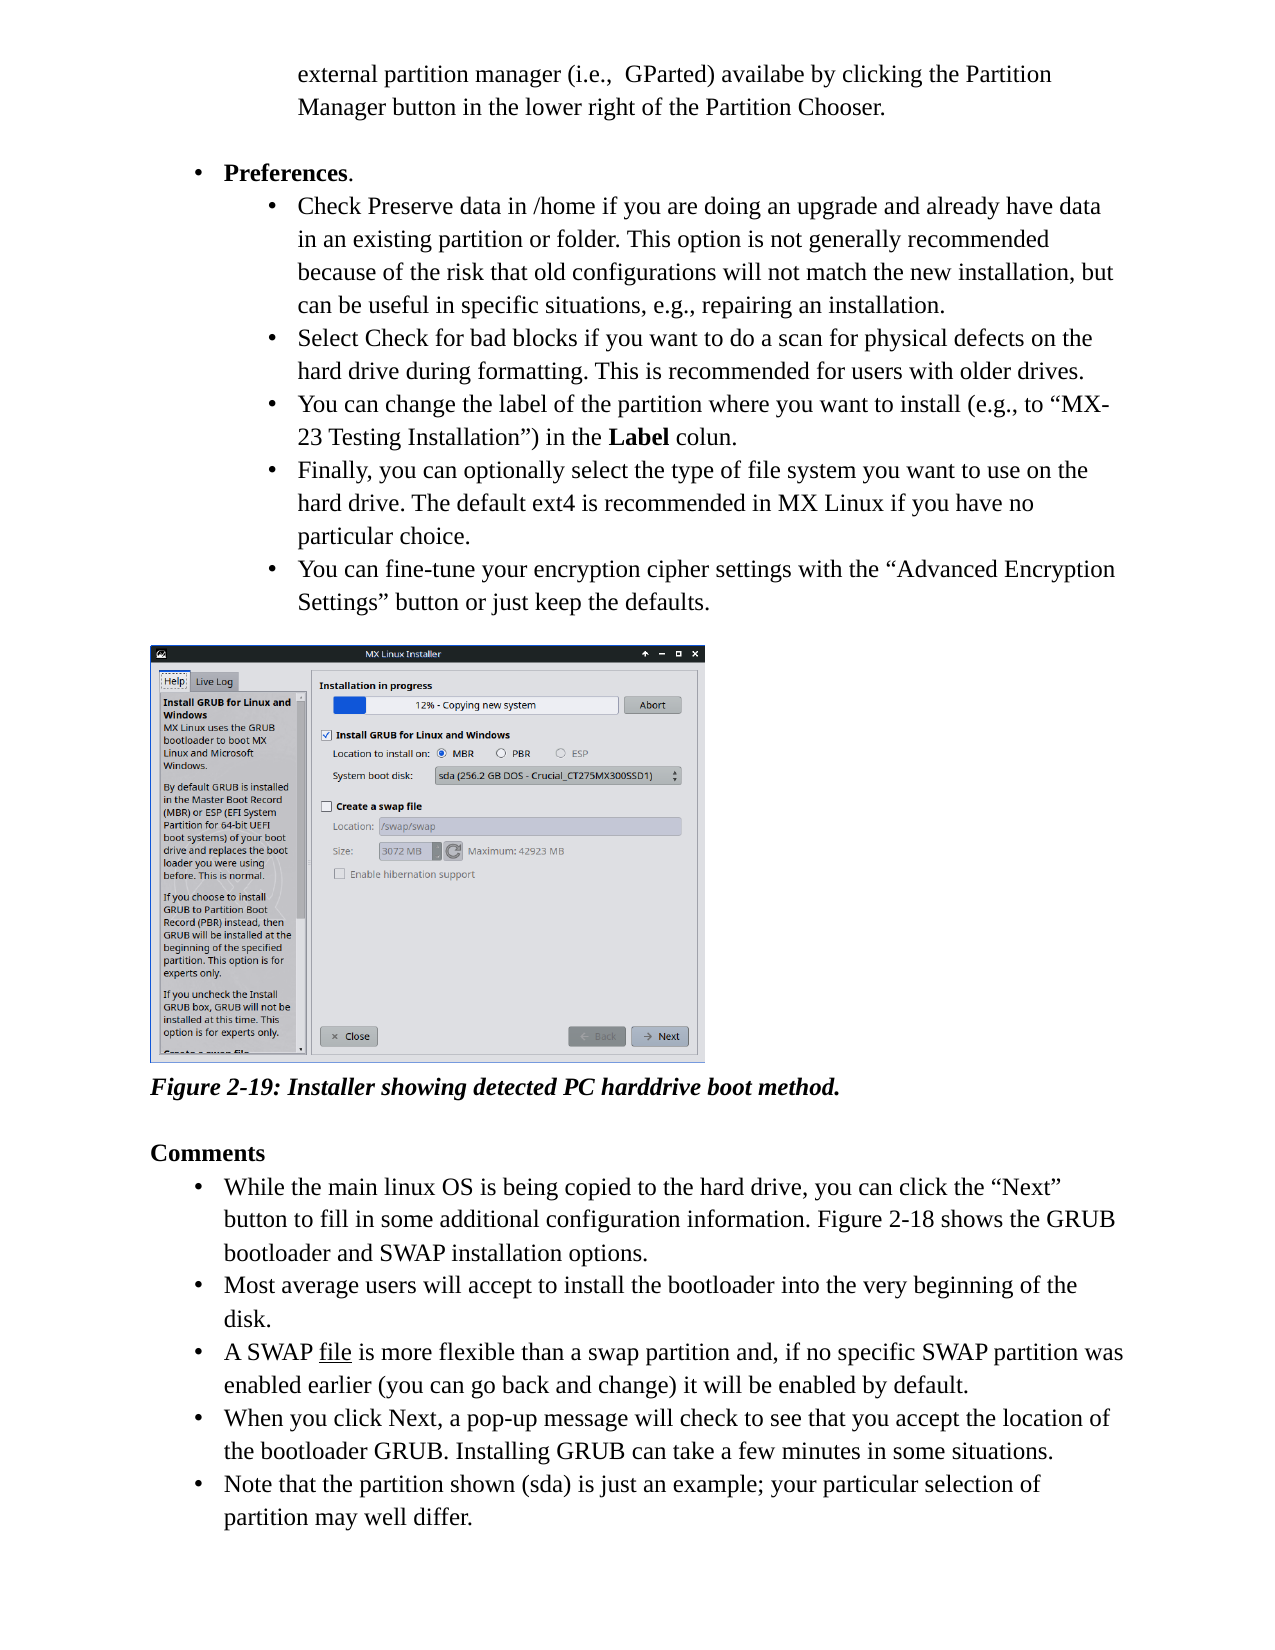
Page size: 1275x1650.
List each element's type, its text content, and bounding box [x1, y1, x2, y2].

list When you click Next, a pop-up message will check to see that you accept the location of the bootloader GRUB. Installing GRUB can take a few minutes in some situations. [194, 1403, 1125, 1464]
list While the main linux OS is being copied to the hard drive, you can click the “Next” button to fill in some additional configuration information. Figure 2-18 shows the GRUB bootloader and SWAP installation options. [194, 1172, 1125, 1266]
list external partition manager (i.e., GParted) availabe by clicking the Partition Manager button in the lower right of the Partition Chooser. [268, 59, 1125, 121]
list A SWAP file is more flexible than a swap partition and, if no specific SWAP partition was enabled earlier (you can go back and change) it will be enabled by default. [194, 1337, 1125, 1398]
list Finally, you can optionally select the type of file system you want to use on the hard drive. The default ext4 is recommended in MX Linux if you have no particular choice. [268, 455, 1125, 550]
list Most average users will accept to install the bootloader into the very beginning of the disk. [194, 1271, 1125, 1332]
picture [150, 645, 705, 1063]
list Preferences. [194, 158, 1125, 187]
list Check Preserve data in /home if you are doing an upgrade and already have data in an existing partition or folder. This option is not generally recommended because of the risk that old configurations will not match the new installation, but can be useful in specific situations, e.g., repairing an installation. [268, 191, 1125, 319]
list You can fine-tune your encryption cipher settings with the “Advanced Encryption Settings” button or just keep the defaults. [268, 554, 1125, 616]
list You can change the label of the partition where you want to install (e.g., to “MX-23 Testing Installation”) in the Label colun. [268, 389, 1125, 451]
text Comments [150, 1138, 1125, 1167]
text Figure 2-19: Installer showing detected PC harddrive boot method. [150, 1072, 1125, 1101]
list Note that the partition shown (sda) is just an example; your particular selection of partition may well differ. [194, 1469, 1125, 1531]
list Select Check for bad blocks if you want to do a scan for physical defects on the hard drive during formatting. This is recommended for users with older drives. [268, 323, 1125, 385]
